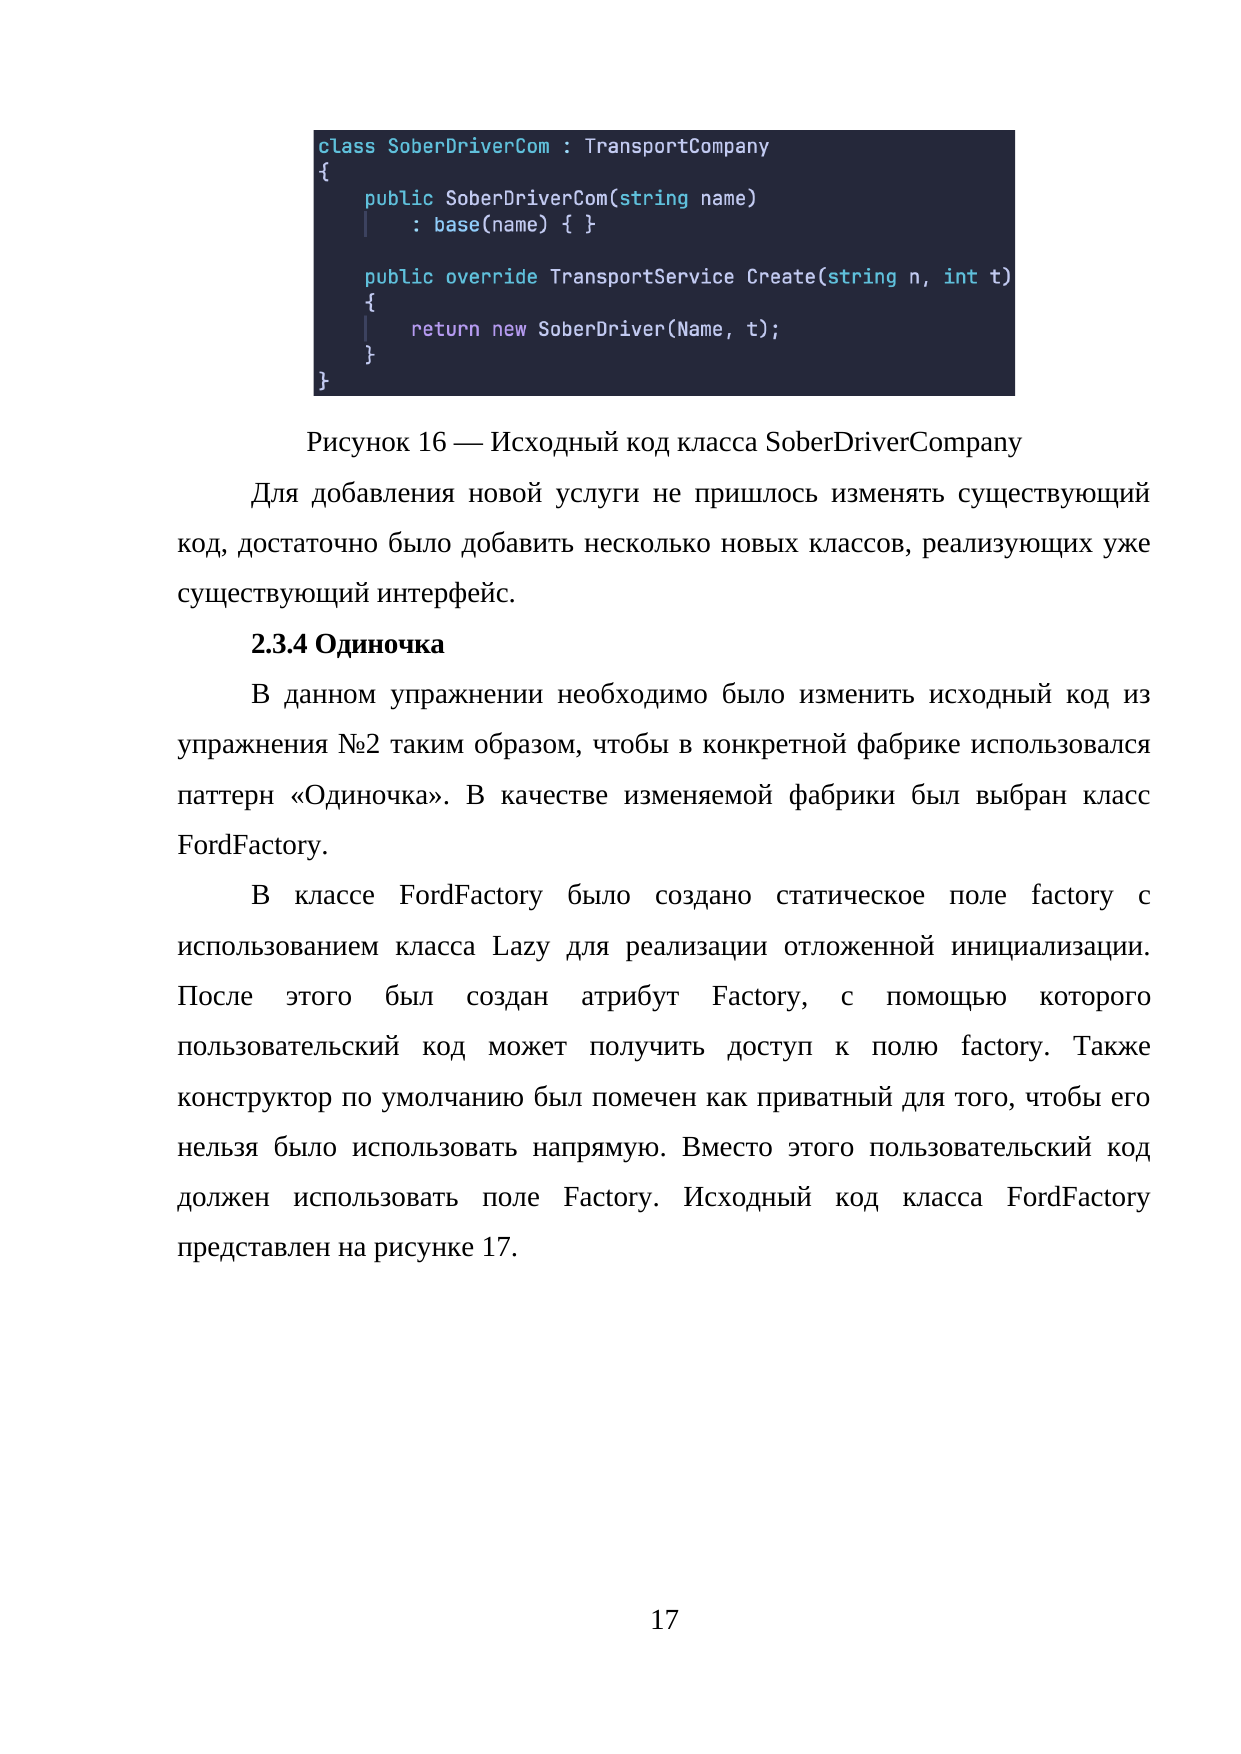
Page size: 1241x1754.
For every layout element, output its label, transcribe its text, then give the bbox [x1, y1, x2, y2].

picture [313, 130, 1016, 396]
subtitle Одиночка [177, 626, 1152, 659]
text В данном упражнении необходимо было изменить исходный код из упражнения №2 таким образом, чтобы в конкретной фабрике использовался паттерн «Одиночка». В качестве изменяемой фабрики был выбран класс FordFactory. [177, 676, 1152, 861]
text Для добавления новой услуги не пришлось изменять существующий код, достаточно было добавить несколько новых классов, реализующих уже существующий интерфейс. [177, 475, 1152, 609]
text Рисунок 16 — Исходный код класса SoberDriverCompany [177, 131, 1152, 458]
text В классе FordFactory было создано статическое поле factory с использованием класса Lazy для реализации отложенной инициализации. После этого был создан атрибут Factory, с помощью которого пользовательский код может получить доступ к полю factory. Также конструктор по умолчанию был помечен как приватный для того, чтобы его нельзя было использовать напрямую. Вместо этого пользовательский код должен использовать поле Factory. Исходный код класса FordFactory представлен на рисунке 17. [177, 877, 1152, 1263]
